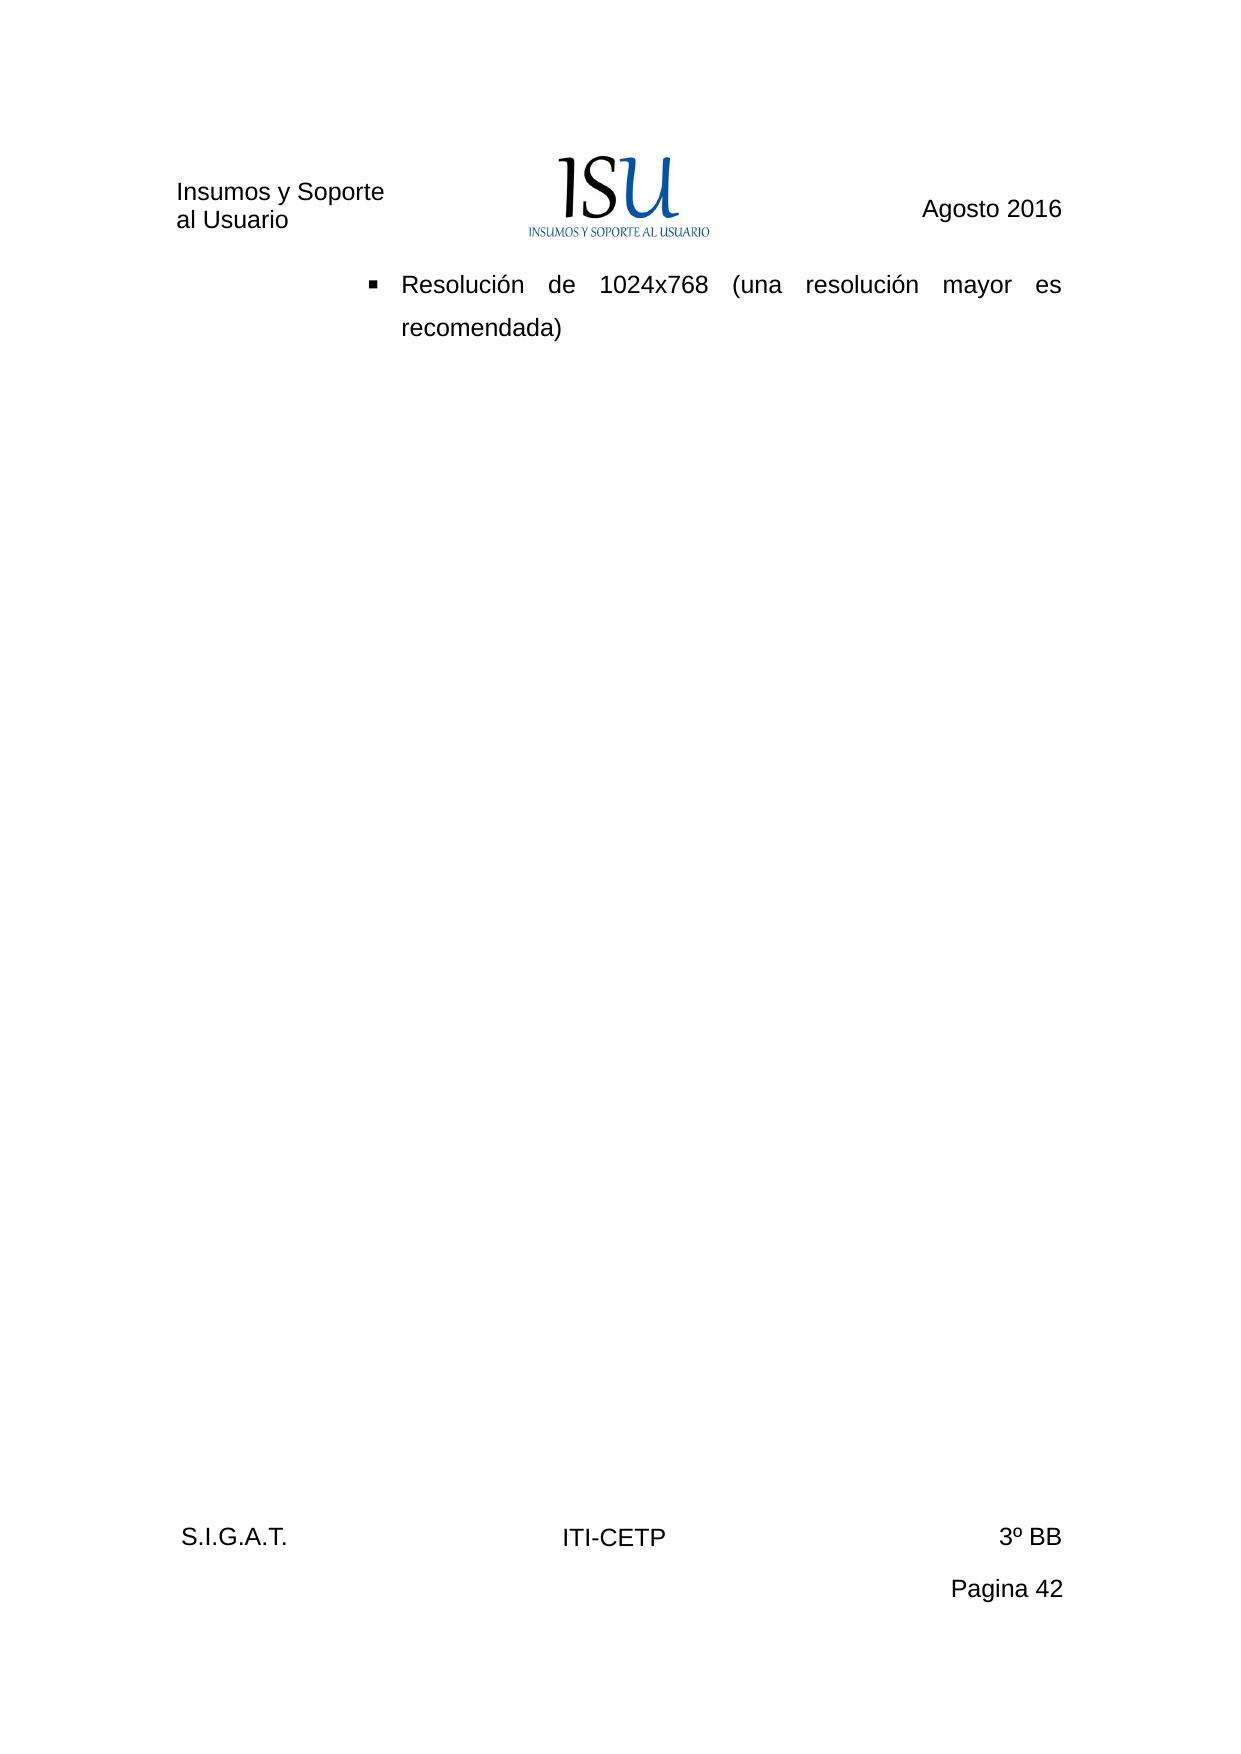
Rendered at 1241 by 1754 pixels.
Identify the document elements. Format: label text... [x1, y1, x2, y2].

list Resolución de 1024x768 (una resolución mayor es recomendada) [363, 270, 1063, 342]
picture [517, 138, 723, 252]
